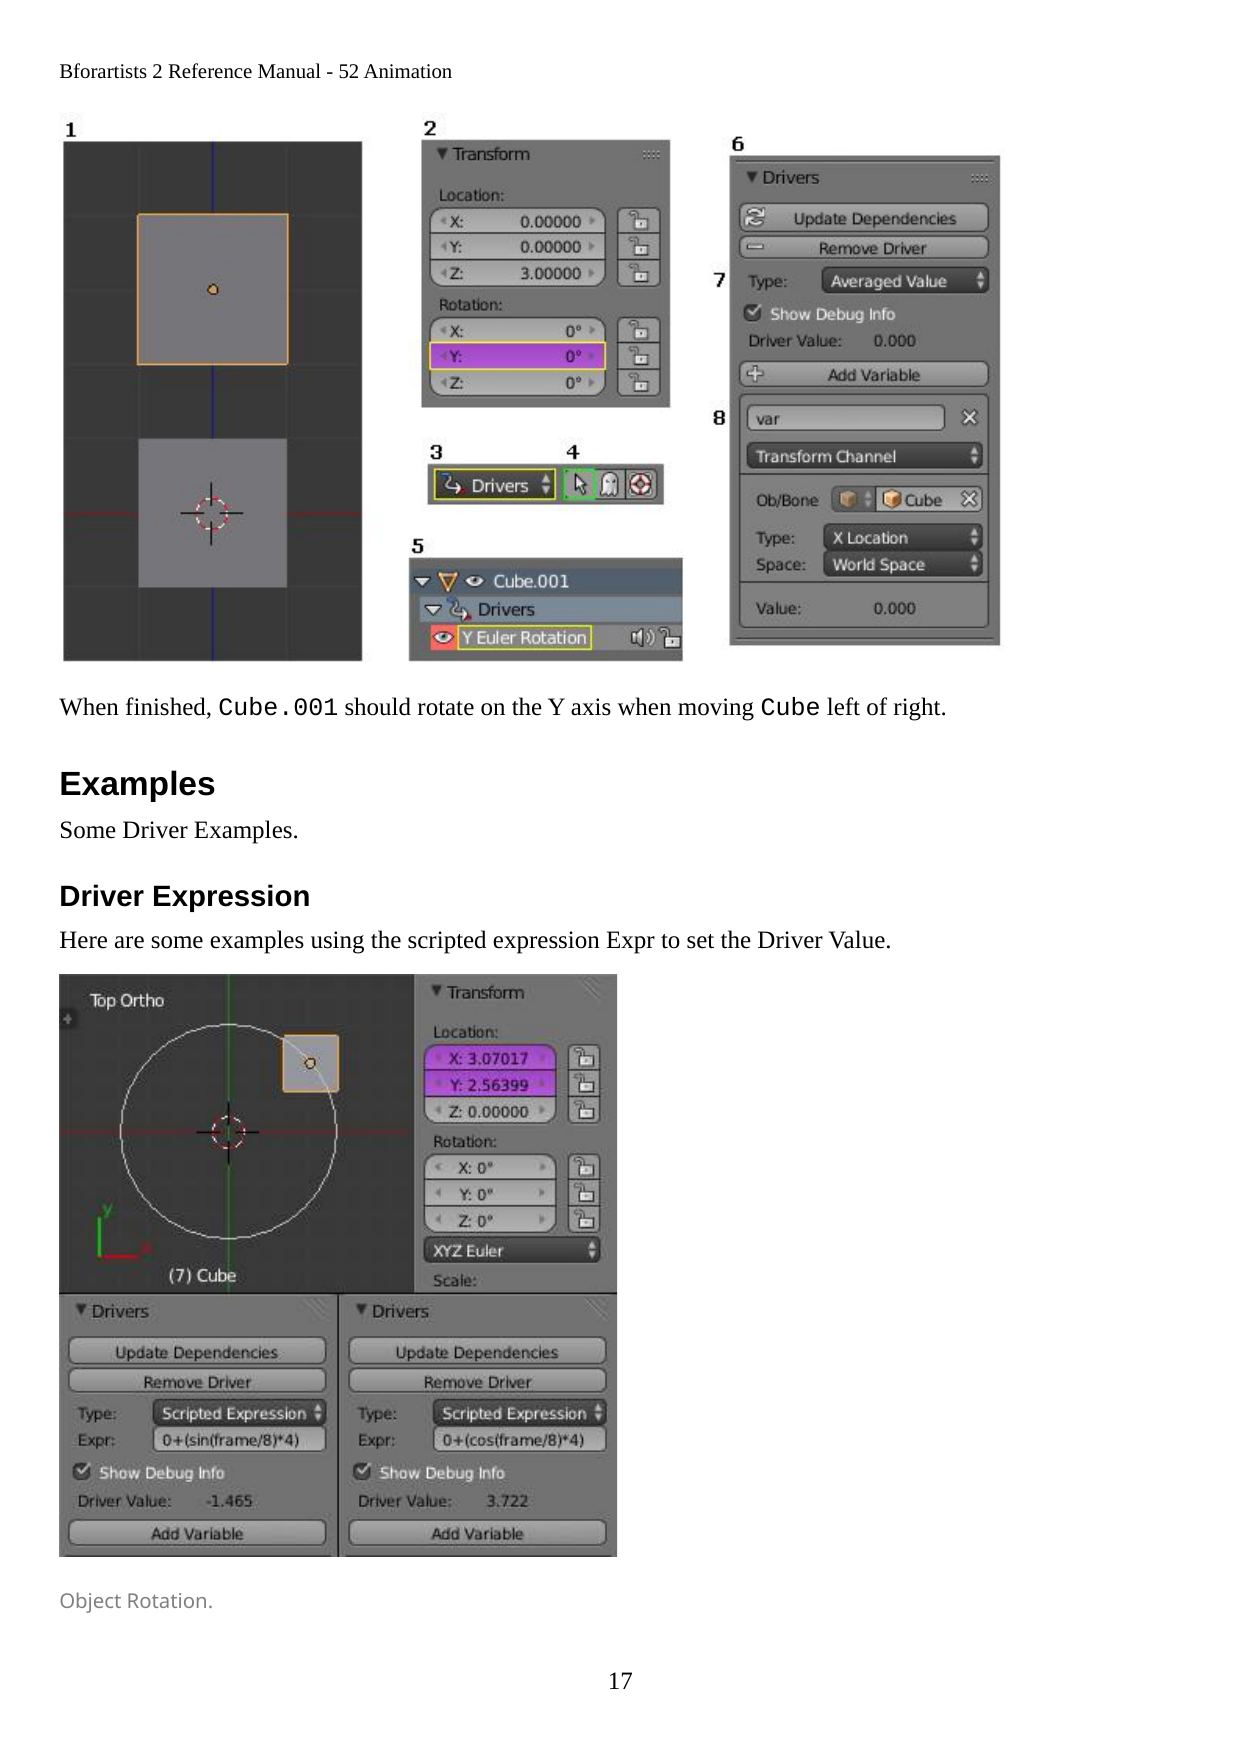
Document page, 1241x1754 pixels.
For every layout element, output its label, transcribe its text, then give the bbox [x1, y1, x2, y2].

text Object Rotation. [59, 1583, 1181, 1614]
subtitle Examples [59, 764, 1181, 803]
text Here are some examples using the scripted expression Expr to set the Driver Value. [59, 925, 1181, 954]
text Some Driver Examples. [59, 815, 1181, 844]
subtitle Driver Expression [59, 879, 1181, 913]
text When finished, Cube.001 should rotate on the Y axis when moving Cube left of right. [59, 692, 1181, 722]
picture [59, 112, 1005, 666]
picture [59, 974, 618, 1557]
